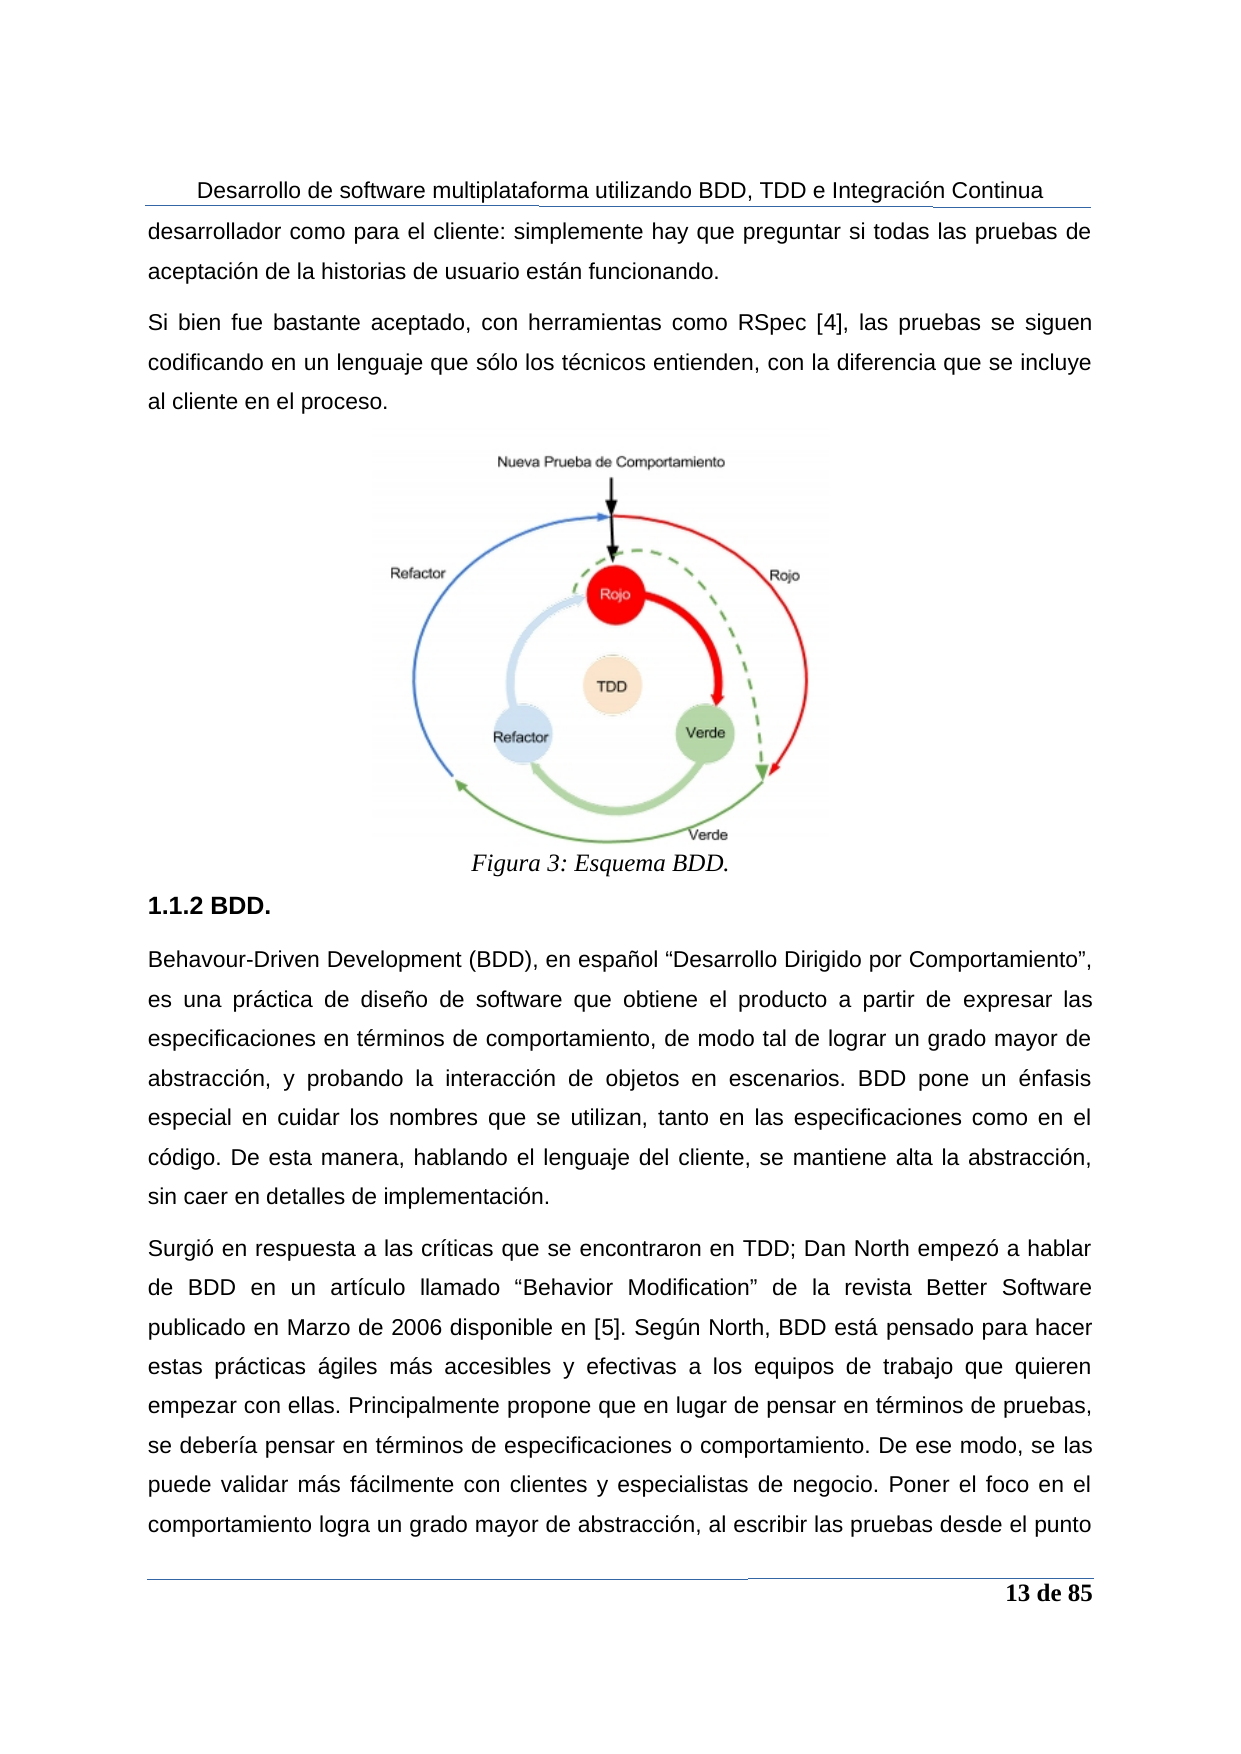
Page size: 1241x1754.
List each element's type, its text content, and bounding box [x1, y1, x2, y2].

subtitle 1.1.2 BDD. [148, 452, 1093, 919]
text desarrollador como para el cliente: simplemente hay que preguntar si todas las pruebas de aceptación de la historias de usuario están funcionando. [148, 218, 1093, 284]
list Figura 3: Esquema BDD. [358, 439, 843, 876]
picture [372, 426, 829, 848]
text Behavour-Driven Development (BDD), en español “Desarrollo Dirigido por Comportamiento”, es una práctica de diseño de software que obtiene el producto a partir de expresar las especificaciones en términos de comportamiento, de modo tal de lograr un grado mayor de abstracción, y probando la interacción de objetos en escenarios. BDD pone un énfasis especial en cuidar los nombres que se utilizan, tanto en las especificaciones como en el código. De esta manera, hablando el lenguaje del cliente, se mantiene alta la abstracción, sin caer en detalles de implementación. [148, 946, 1093, 1210]
text Si bien fue bastante aceptado, con herramientas como RSpec [4], las pruebas se siguen codificando en un lenguaje que sólo los técnicos entienden, con la diferencia que se incluye al cliente en el proceso. [148, 309, 1093, 414]
text Surgió en respuesta a las críticas que se encontraron en TDD; Dan North empezó a hablar de BDD en un artículo llamado “Behavior Modification” de la revista Better Software publicado en Marzo de 2006 disponible en [5]. Según North, BDD está pensado para hacer estas prácticas ágiles más accesibles y efectivas a los equipos de trabajo que quieren empezar con ellas. Principalmente propone que en lugar de pensar en términos de pruebas, se debería pensar en términos de especificaciones o comportamiento. De ese modo, se las puede validar más fácilmente con clientes y especialistas de negocio. Poner el foco en el comportamiento logra un grado mayor de abstracción, al escribir las pruebas desde el punto [148, 1234, 1093, 1537]
